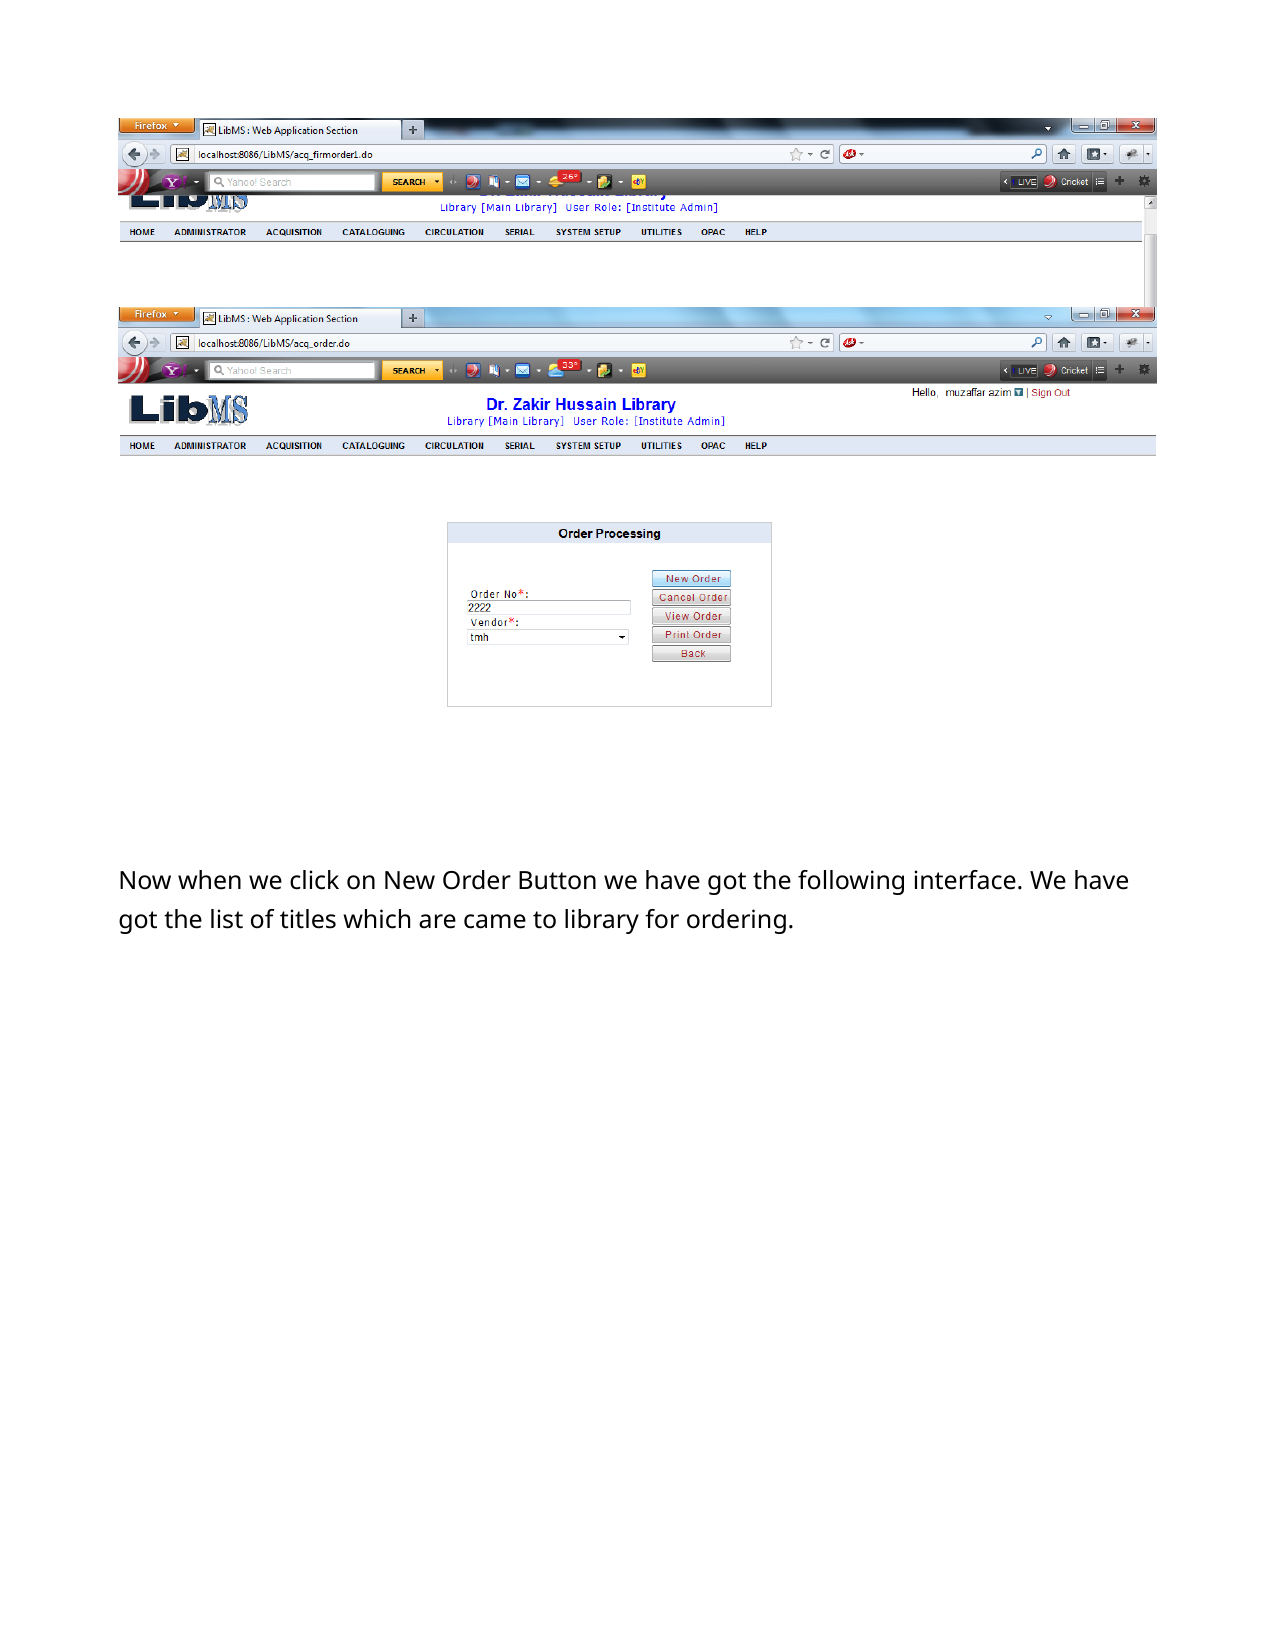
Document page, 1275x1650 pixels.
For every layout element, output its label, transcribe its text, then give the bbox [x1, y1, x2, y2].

picture [118, 118, 1157, 768]
text Now when we click on New Order Button we have got the following interface. We have got the list of titles which are came to library for ordering. [118, 862, 1157, 936]
